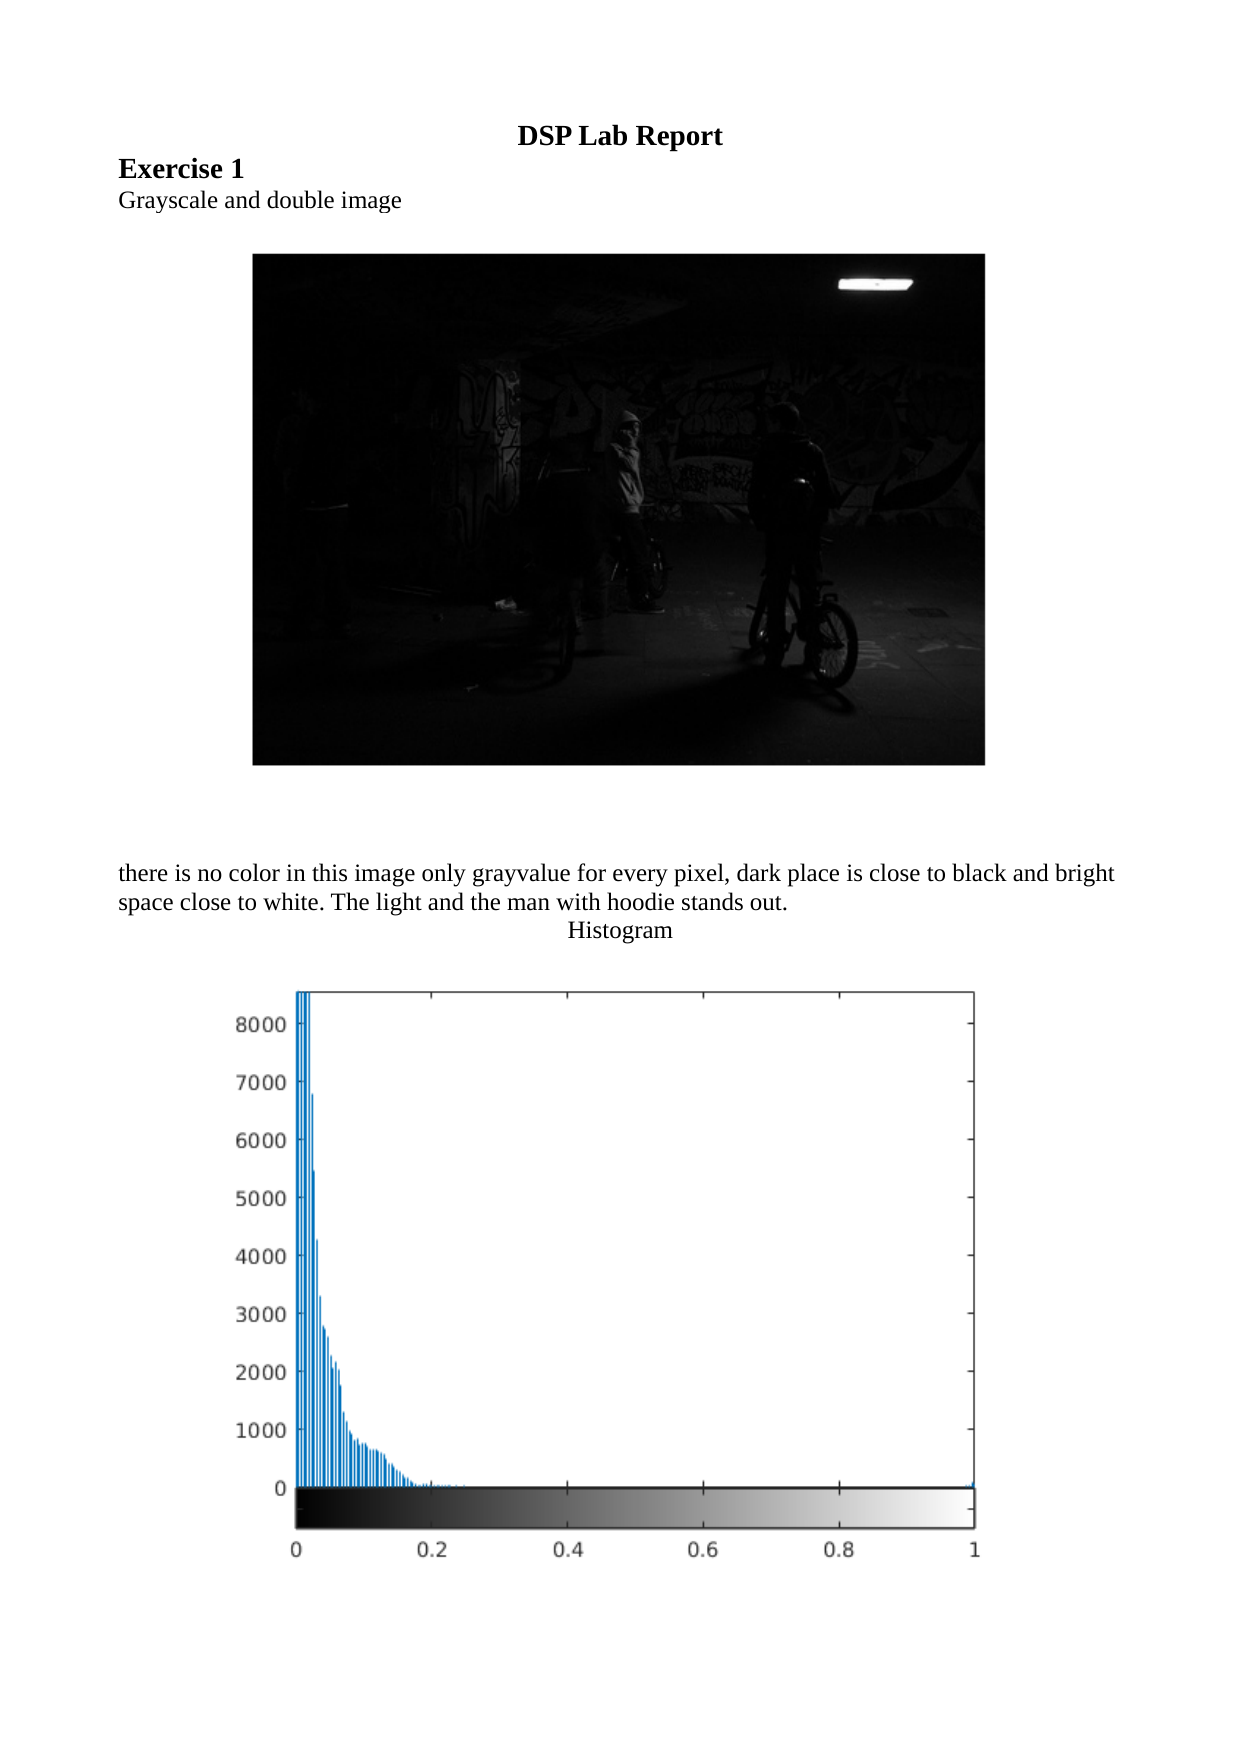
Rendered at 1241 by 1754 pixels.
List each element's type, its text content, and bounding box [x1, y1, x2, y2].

text DSP Lab Report [118, 118, 1122, 152]
text Grayscale and double image [118, 185, 1122, 213]
text there is no color in this image only grayvalue for every pixel, dark place is close to black and bright space close to white. The light and the man with hoodie stands out. [118, 858, 1122, 915]
text Histogram [118, 915, 1122, 944]
picture [118, 213, 1123, 858]
text Exercise 1 [118, 152, 1122, 185]
picture [182, 944, 1058, 1601]
